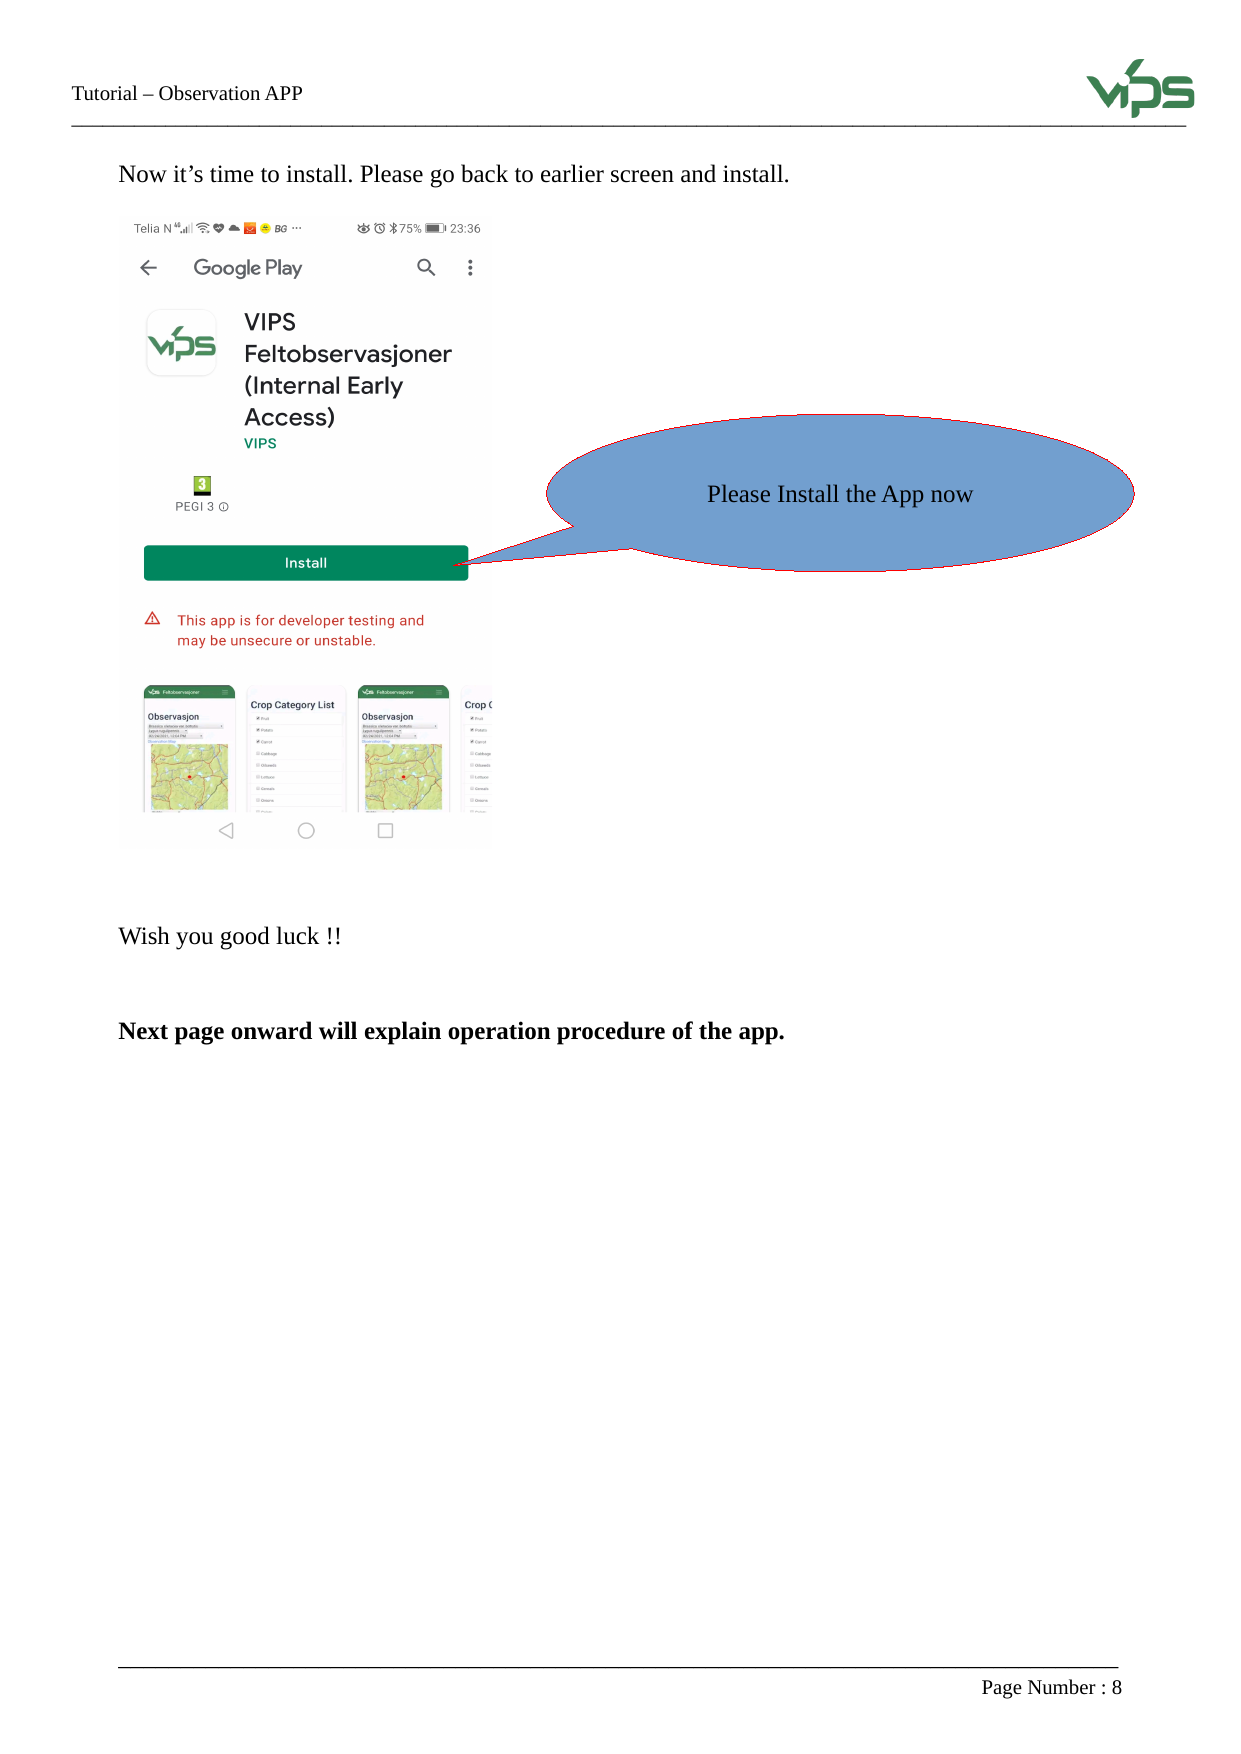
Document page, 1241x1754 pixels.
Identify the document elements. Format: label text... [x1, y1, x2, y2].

picture [119, 216, 493, 849]
text Now it’s time to install. Please go back to earlier screen and install. [118, 159, 1122, 188]
text Wish you good luck !! [118, 921, 1122, 950]
picture [1086, 59, 1195, 118]
text Next page onward will explain operation procedure of the app. [118, 1016, 1122, 1045]
